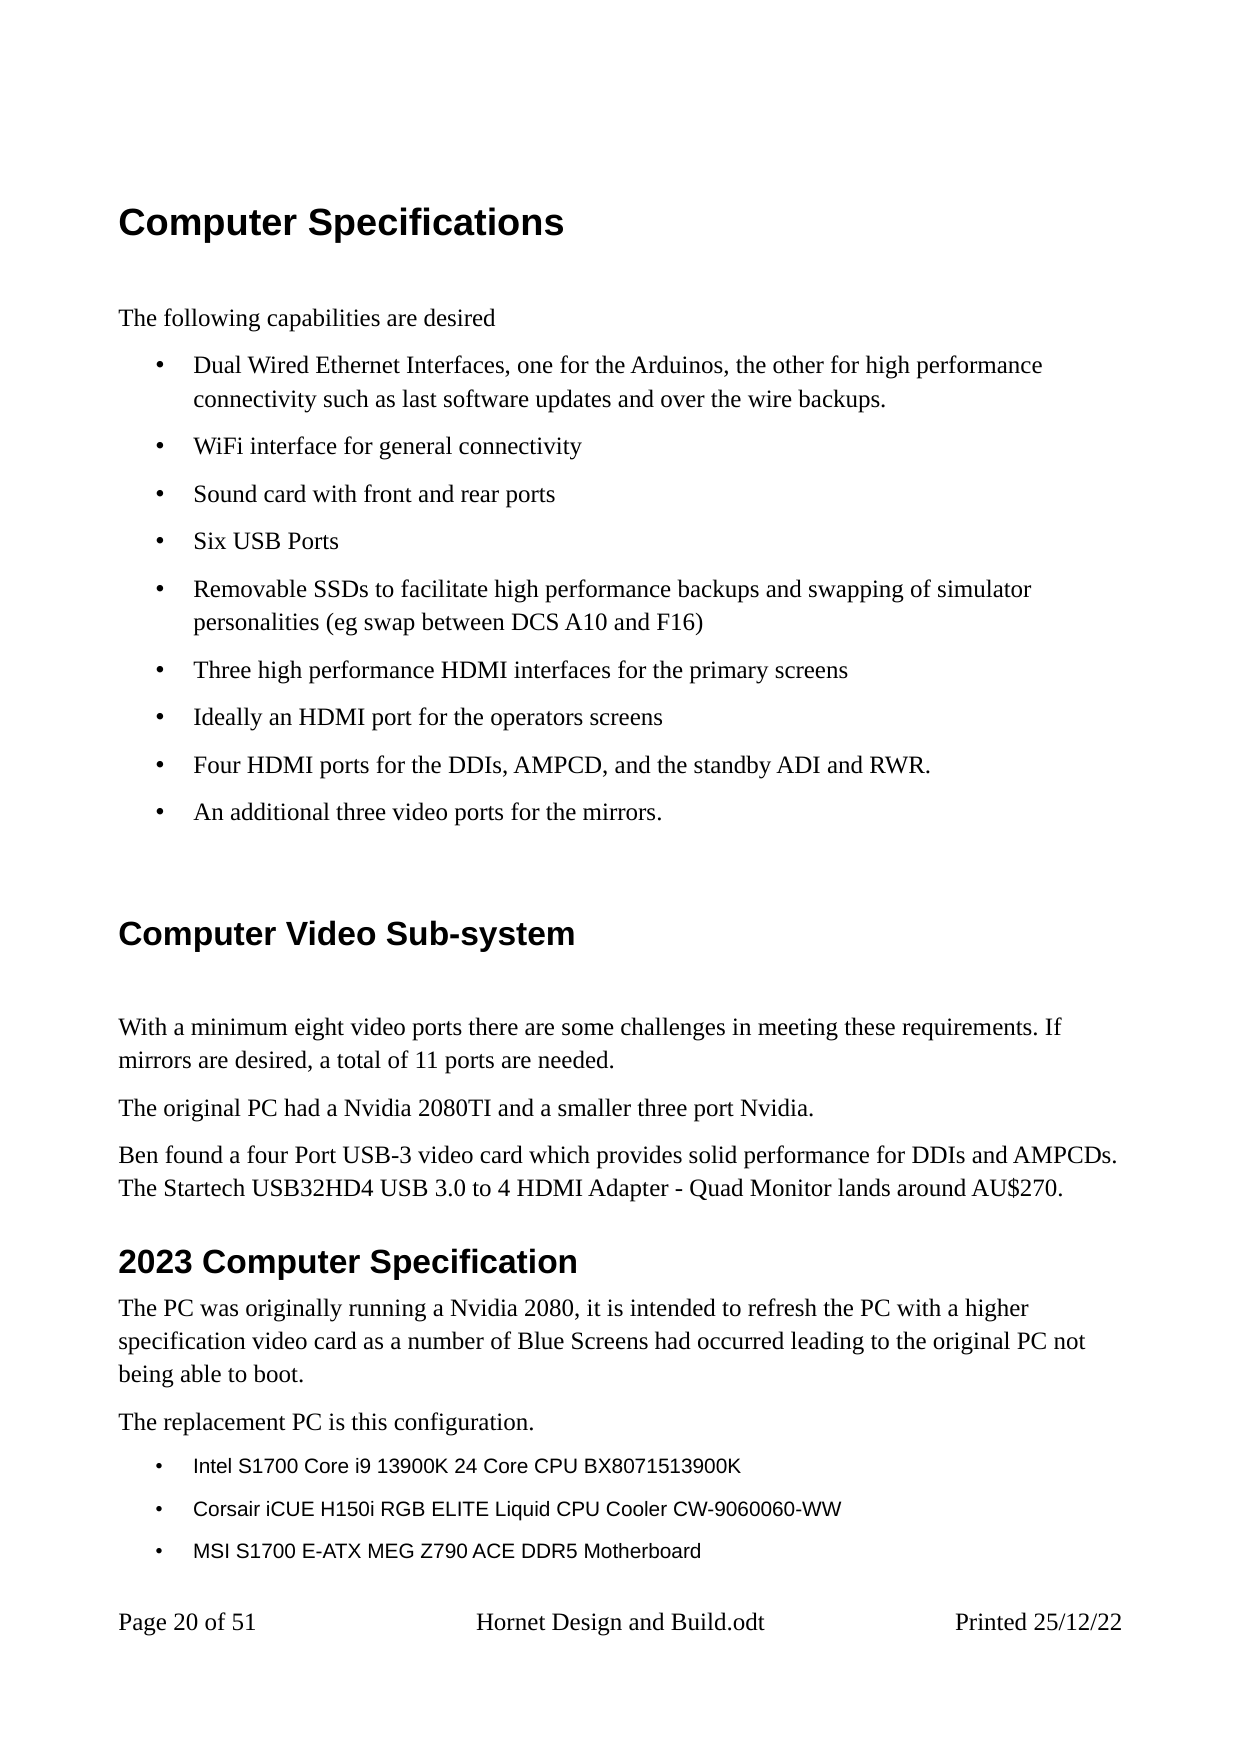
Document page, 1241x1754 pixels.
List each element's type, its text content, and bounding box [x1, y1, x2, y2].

text The PC was originally running a Nvidia 2080, it is intended to refresh the PC with a higher specification video card as a number of Blue Screens had occurred leading to the original PC not being able to boot. [118, 1293, 1122, 1388]
text The replacement PC is this configuration. [118, 1407, 1122, 1436]
text The following capabilities are desired [118, 303, 1122, 332]
list WiFi interface for general connectivity [156, 431, 1122, 460]
text With a minimum eight video ports there are some challenges in meeting these requirements. If mirrors are desired, a total of 11 ports are needed. [118, 1012, 1122, 1074]
subtitle 2023 Computer Specification [118, 1242, 1122, 1281]
list An additional three video ports for the mirrors. [156, 797, 1122, 826]
list Corsair iCUE H150i RGB ELITE Liquid CPU Cooler CW-9060060-WW [155, 1497, 1122, 1521]
list Three high performance HDMI interfaces for the primary screens [156, 655, 1122, 683]
list Sound card with front and rear ports [156, 479, 1122, 508]
text The original PC had a Nvidia 2080TI and a smaller three port Nvidia. [118, 1093, 1122, 1122]
subtitle Computer Specifications [118, 199, 1122, 243]
list Intel S1700 Core i9 13900K 24 Core CPU BX8071513900K [155, 1454, 1122, 1478]
list Four HDMI ports for the DDIs, AMPCD, and the standby ADI and RWR. [156, 750, 1122, 779]
list Dual Wired Ethernet Interfaces, one for the Arduinos, the other for high performance connectivity such as last software updates and over the wire backups. [156, 351, 1122, 412]
list Ideally an HDMI port for the operators screens [156, 702, 1122, 731]
list MSI S1700 E-ATX MEG Z790 ACE DDR5 Motherboard [155, 1539, 1122, 1563]
subtitle Computer Video Sub-system [118, 913, 1122, 952]
list Six USB Ports [156, 526, 1122, 555]
list Removable SSDs to facilitate high performance backups and swapping of simulator personalities (eg swap between DCS A10 and F16) [156, 574, 1122, 636]
text Ben found a four Port USB-3 video card which provides solid performance for DDIs and AMPCDs. The Startech USB32HD4 USB 3.0 to 4 HDMI Adapter - Quad Monitor lands around AU$270. [118, 1141, 1122, 1202]
